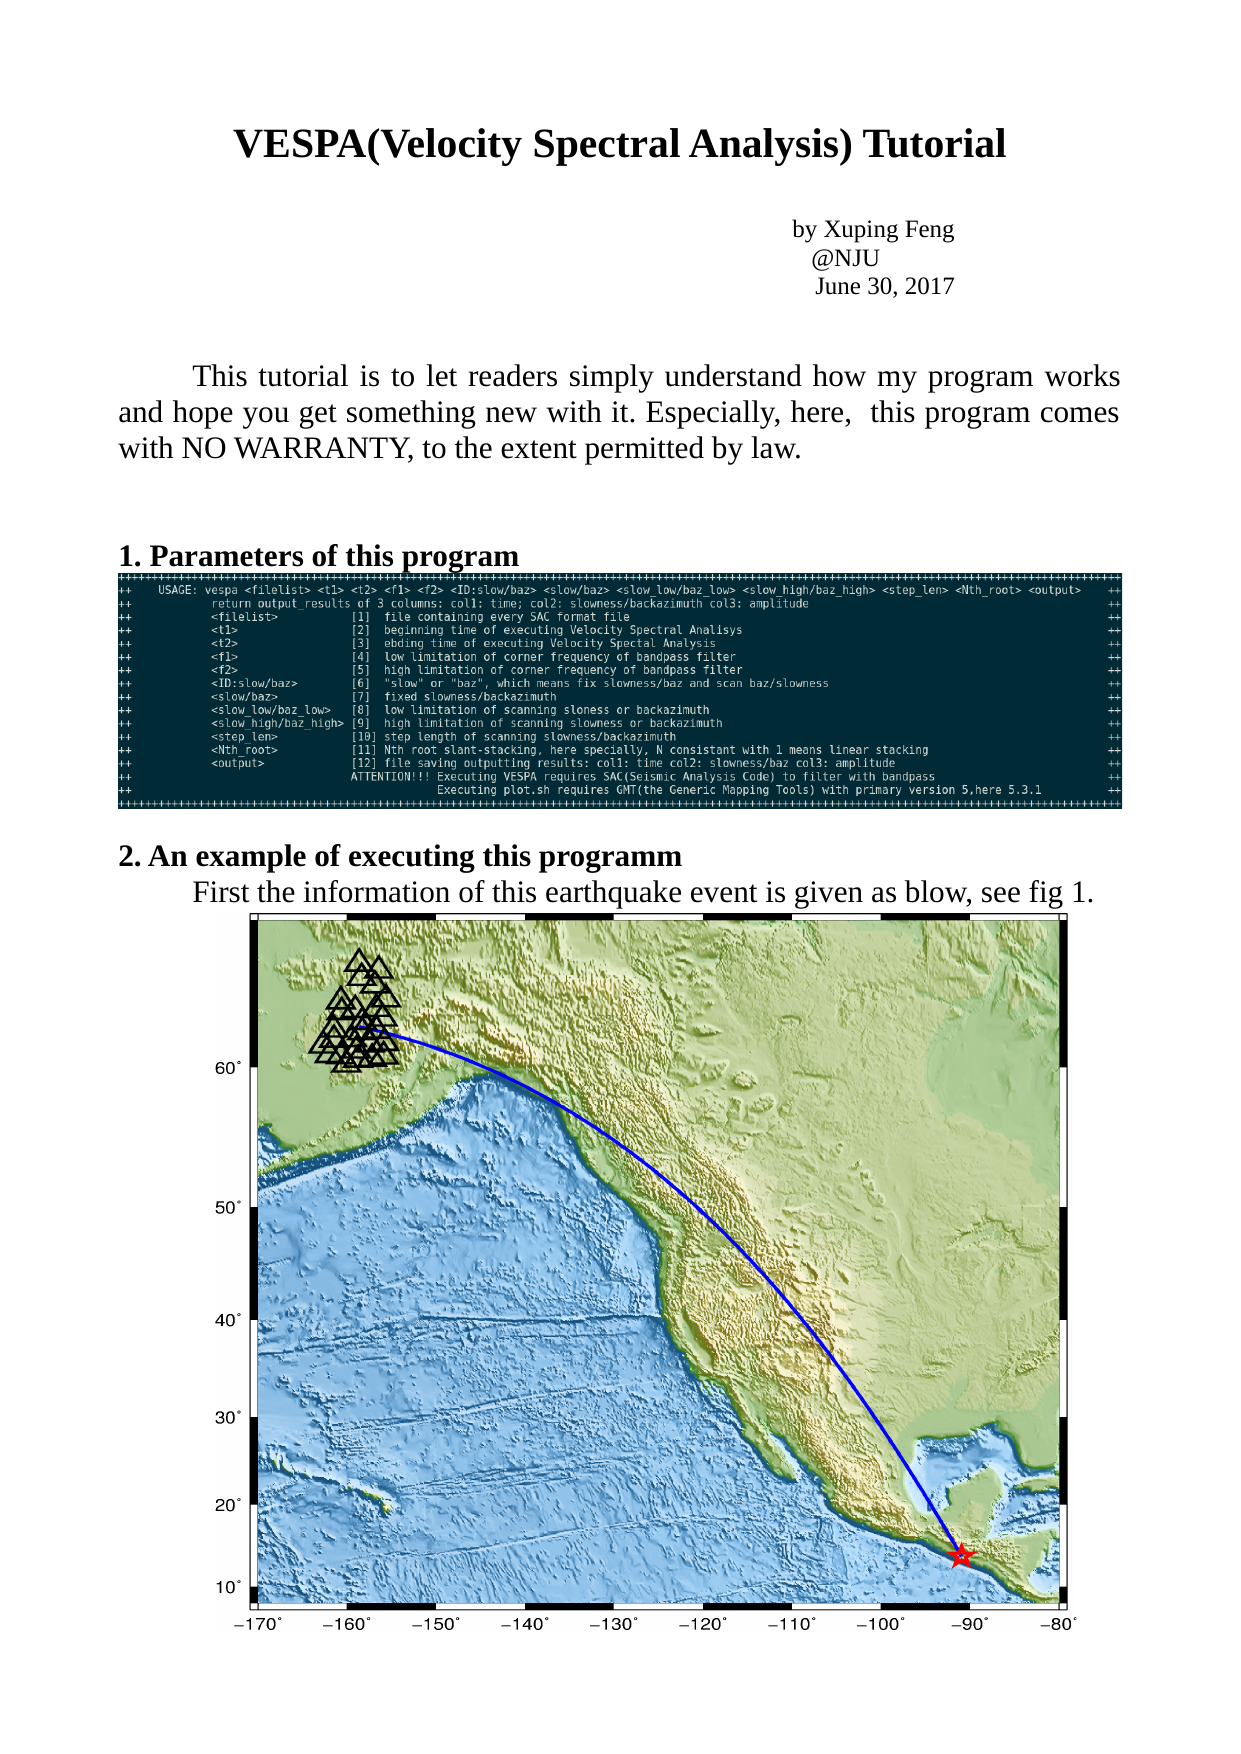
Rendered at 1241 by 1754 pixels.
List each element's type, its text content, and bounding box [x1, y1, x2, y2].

text VESPA(Velocity Spectral Analysis) Tutorial [118, 118, 1122, 166]
picture [366, 575, 376, 579]
text This tutorial is to let readers simply understand how my program works and hope you get something new with it. Especially, here, this program comes with NO WARRANTY, to the extent permitted by law. [118, 358, 1122, 466]
picture [844, 575, 854, 579]
picture [625, 575, 635, 579]
picture [1050, 575, 1060, 579]
picture [864, 575, 874, 579]
picture [532, 575, 542, 579]
picture [790, 748, 801, 753]
picture [1103, 575, 1113, 579]
picture [937, 575, 947, 579]
picture [678, 575, 688, 579]
picture [416, 602, 425, 607]
picture [884, 575, 894, 579]
picture [253, 575, 263, 579]
picture [459, 575, 469, 579]
picture [1070, 575, 1080, 579]
picture [160, 575, 170, 579]
picture [904, 575, 914, 579]
picture [957, 575, 967, 579]
picture [386, 575, 396, 579]
picture [1030, 575, 1040, 579]
text 2. An example of executing this programm [118, 837, 1122, 873]
picture [811, 575, 821, 579]
picture [419, 575, 429, 579]
picture [698, 575, 708, 579]
text First the information of this earthquake event is given as blow, see fig 1. [118, 873, 1122, 909]
picture [180, 575, 190, 579]
text @NJU [118, 243, 1122, 271]
picture [791, 575, 801, 579]
picture [127, 575, 137, 579]
picture [771, 575, 781, 579]
picture [200, 575, 210, 579]
picture [215, 913, 1077, 1630]
text by Xuping Feng [118, 214, 1122, 243]
text 1. Parameters of this program [118, 537, 1122, 573]
picture [977, 575, 987, 579]
picture [841, 761, 851, 766]
picture [346, 575, 356, 579]
picture [552, 575, 562, 579]
picture [326, 575, 336, 579]
picture [605, 575, 615, 579]
picture [718, 575, 728, 579]
picture [622, 786, 629, 792]
picture [645, 575, 655, 579]
picture [512, 575, 522, 579]
picture [439, 575, 449, 579]
picture [585, 575, 595, 579]
text June 30, 2017 [118, 271, 1122, 300]
picture [293, 575, 303, 579]
picture [273, 575, 283, 579]
